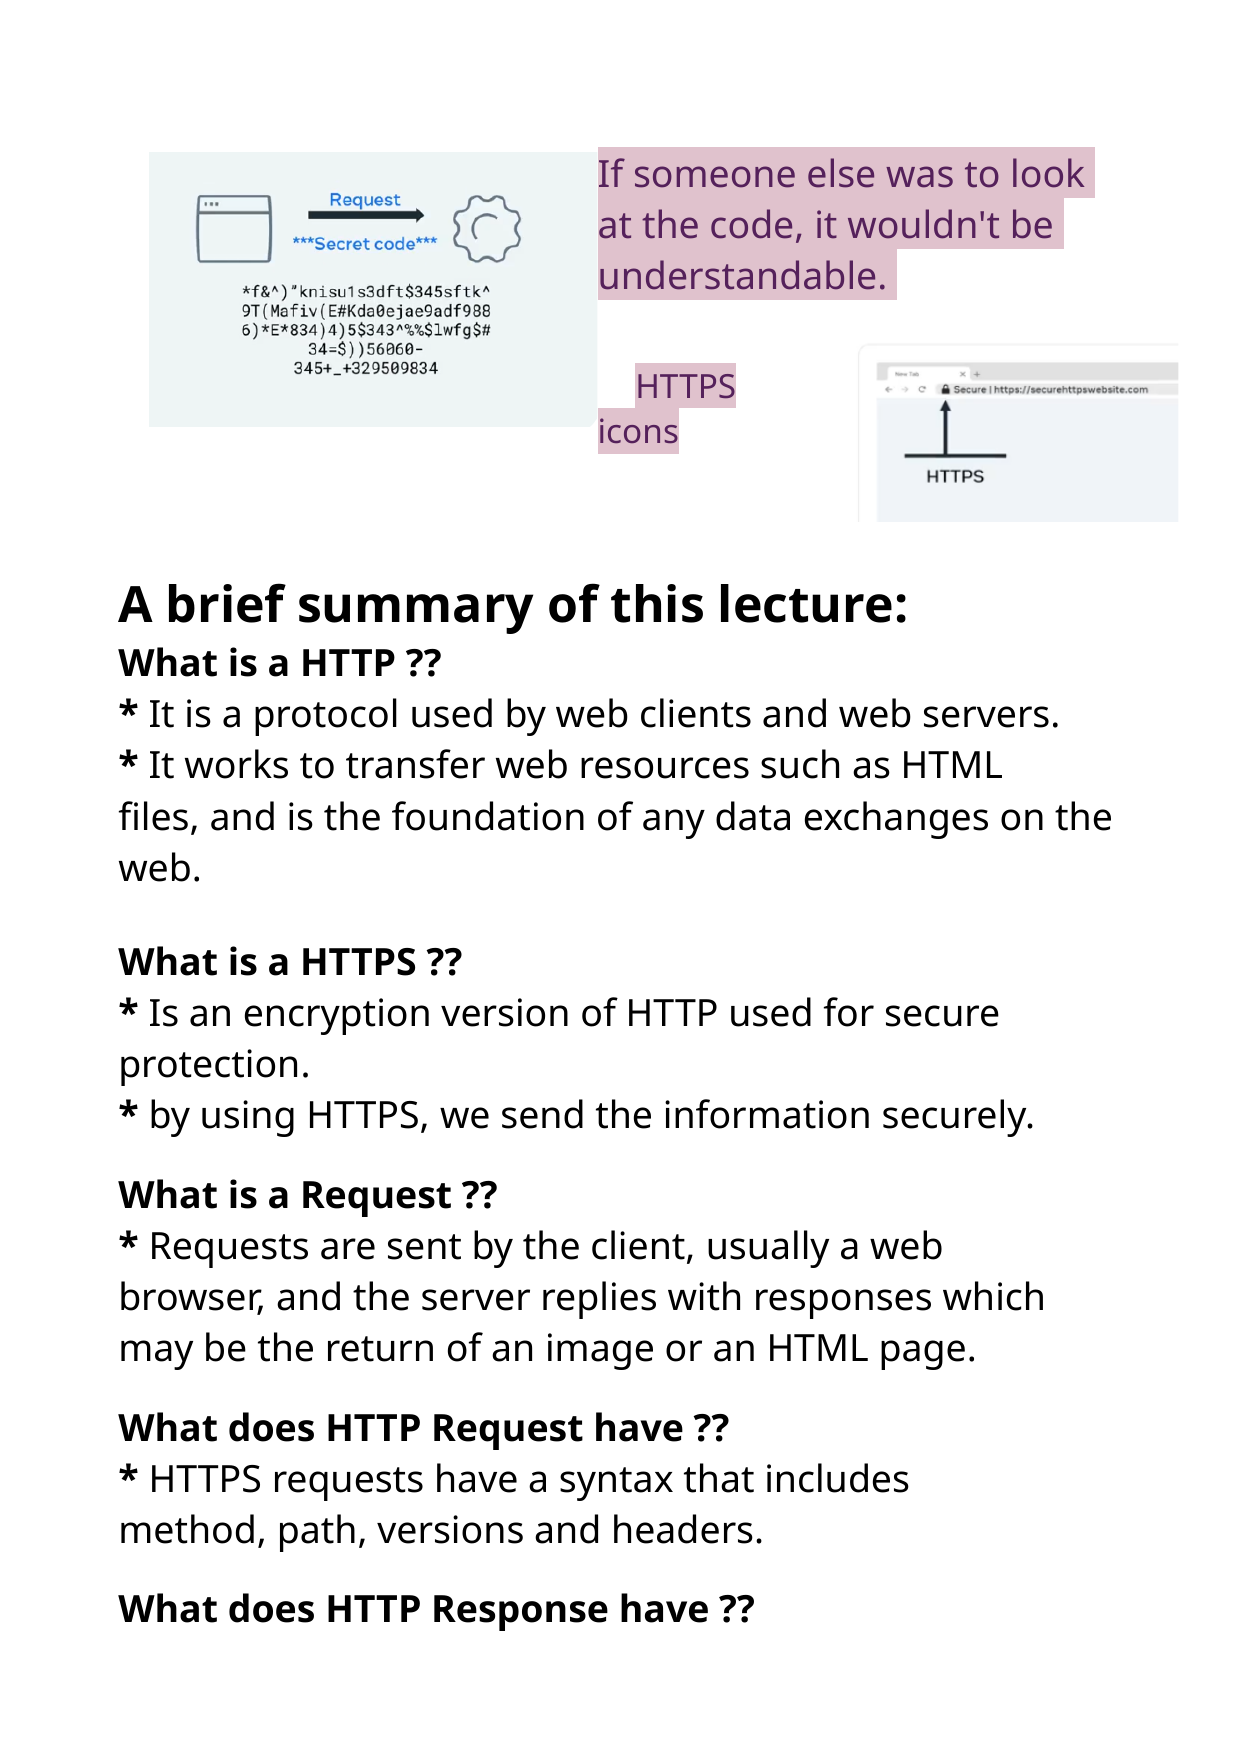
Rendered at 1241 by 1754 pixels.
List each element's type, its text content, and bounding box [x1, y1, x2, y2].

picture [820, 313, 1179, 522]
text What does HTTP Request have ?? [118, 1401, 1122, 1452]
text What is a Request ?? [118, 1168, 1122, 1219]
text * HTTPS requests have a syntax that includes method, path, versions and headers. [118, 1452, 1122, 1554]
text What is a HTTP ?? [118, 637, 1122, 688]
text What does HTTP Response have ?? [118, 1583, 1122, 1634]
text * by using HTTPS, we send the information securely. [118, 1088, 1122, 1139]
picture [149, 152, 598, 427]
text If someone else was to look at the code, it wouldn't be understandable. [118, 147, 1122, 300]
text * Is an encryption version of HTTP used for secure protection. [118, 986, 1122, 1088]
text * It is a protocol used by web clients and web servers. [118, 688, 1122, 739]
text What is a HTTPS ?? [118, 935, 1122, 986]
text * Requests are sent by the client, usually a web browser, and the server replies with responses which may be the return of an image or an HTML page. [118, 1219, 1122, 1372]
text * It works to transfer web resources such as HTML files, and is the foundation of any data exchanges on the web. [118, 739, 1122, 892]
text HTTPS icons [118, 363, 820, 454]
text A brief summary of this lecture: [118, 569, 1122, 637]
